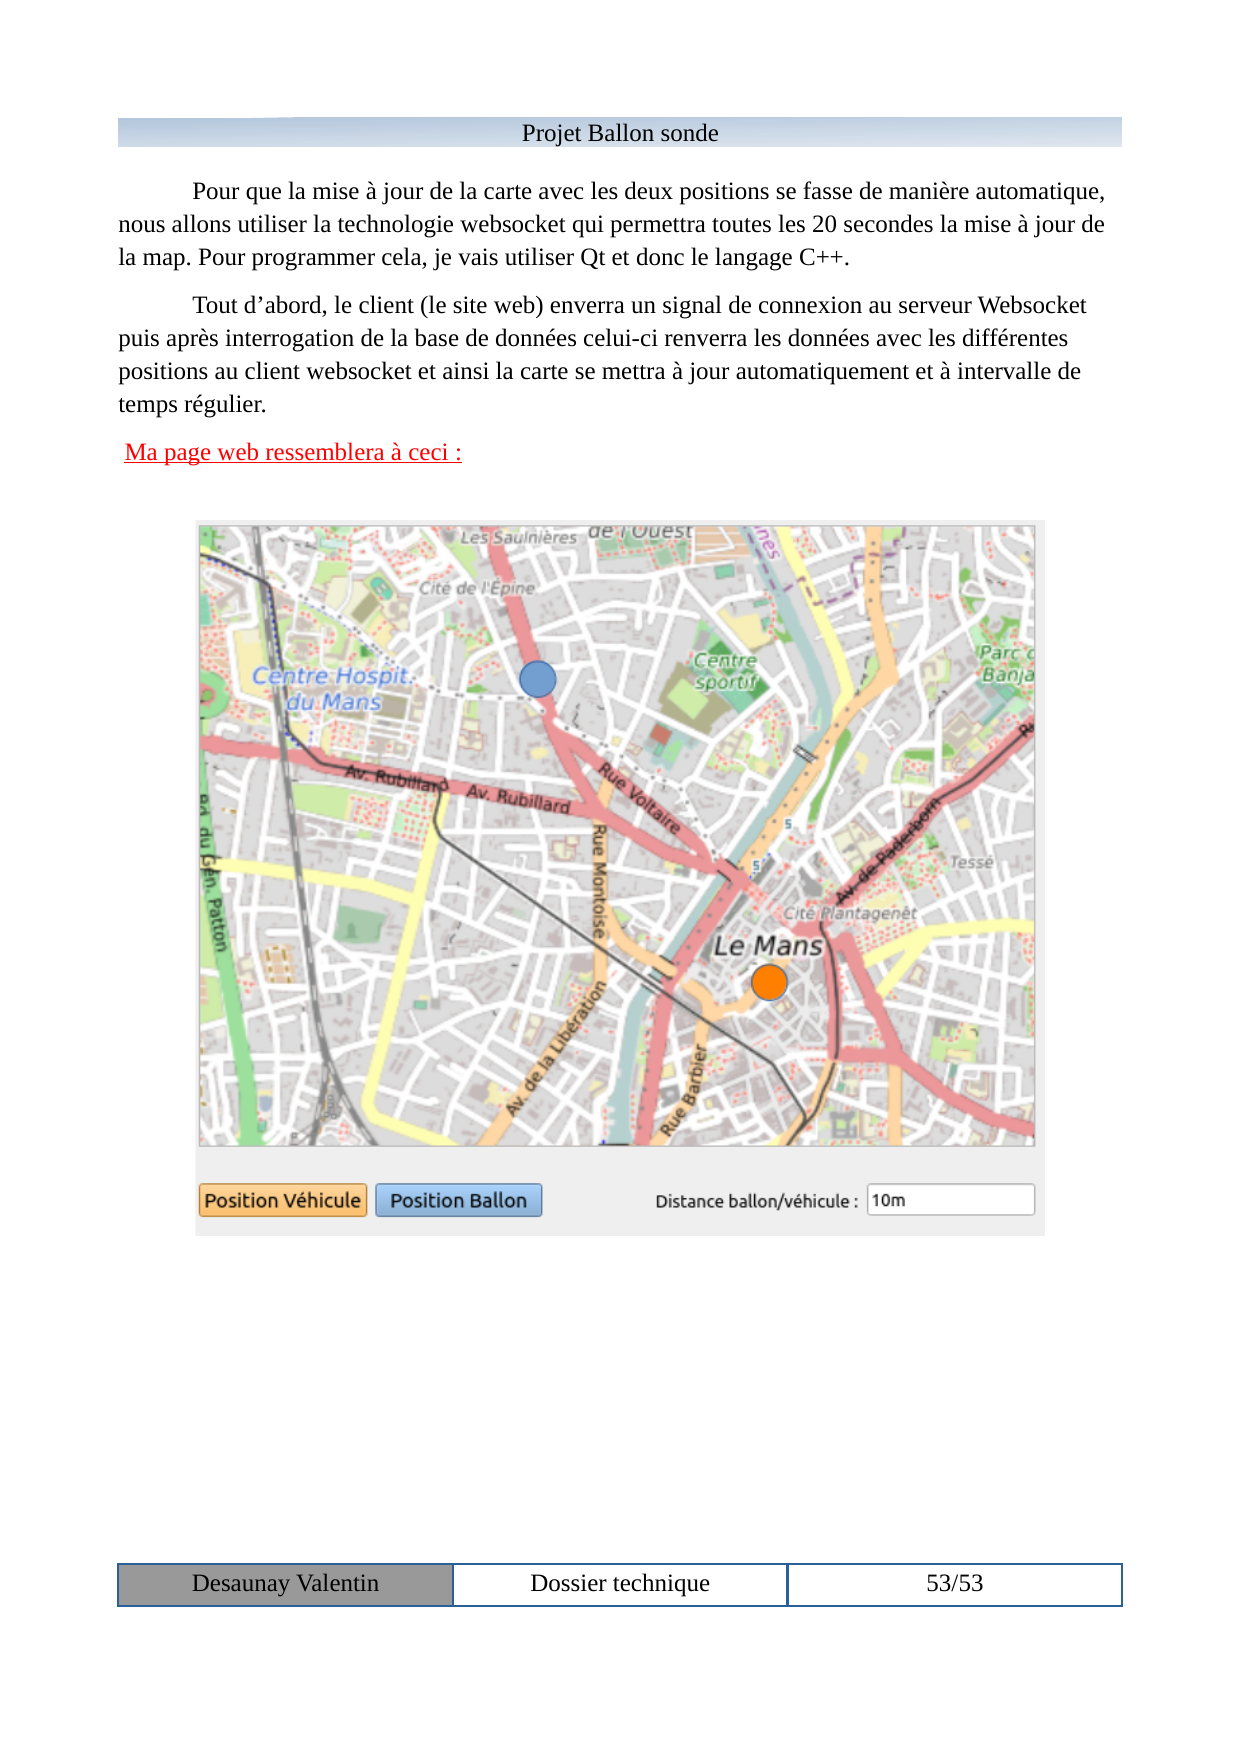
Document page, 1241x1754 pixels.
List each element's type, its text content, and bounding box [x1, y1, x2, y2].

text Tout d’abord, le client (le site web) enverra un signal de connexion au serveur Websocket puis après interrogation de la base de données celui-ci renverra les données avec les différentes positions au client websocket et ainsi la carte se mettra à jour automatiquement et à intervalle de temps régulier. [118, 290, 1122, 418]
text Pour que la mise à jour de la carte avec les deux positions se fasse de manière automatique, nous allons utiliser la technologie websocket qui permettra toutes les 20 secondes la mise à jour de la map. Pour programmer cela, je vais utiliser Qt et donc le langage C++. [118, 176, 1122, 271]
picture [195, 520, 1045, 1236]
text Ma page web ressemblera à ceci : [118, 437, 1122, 465]
